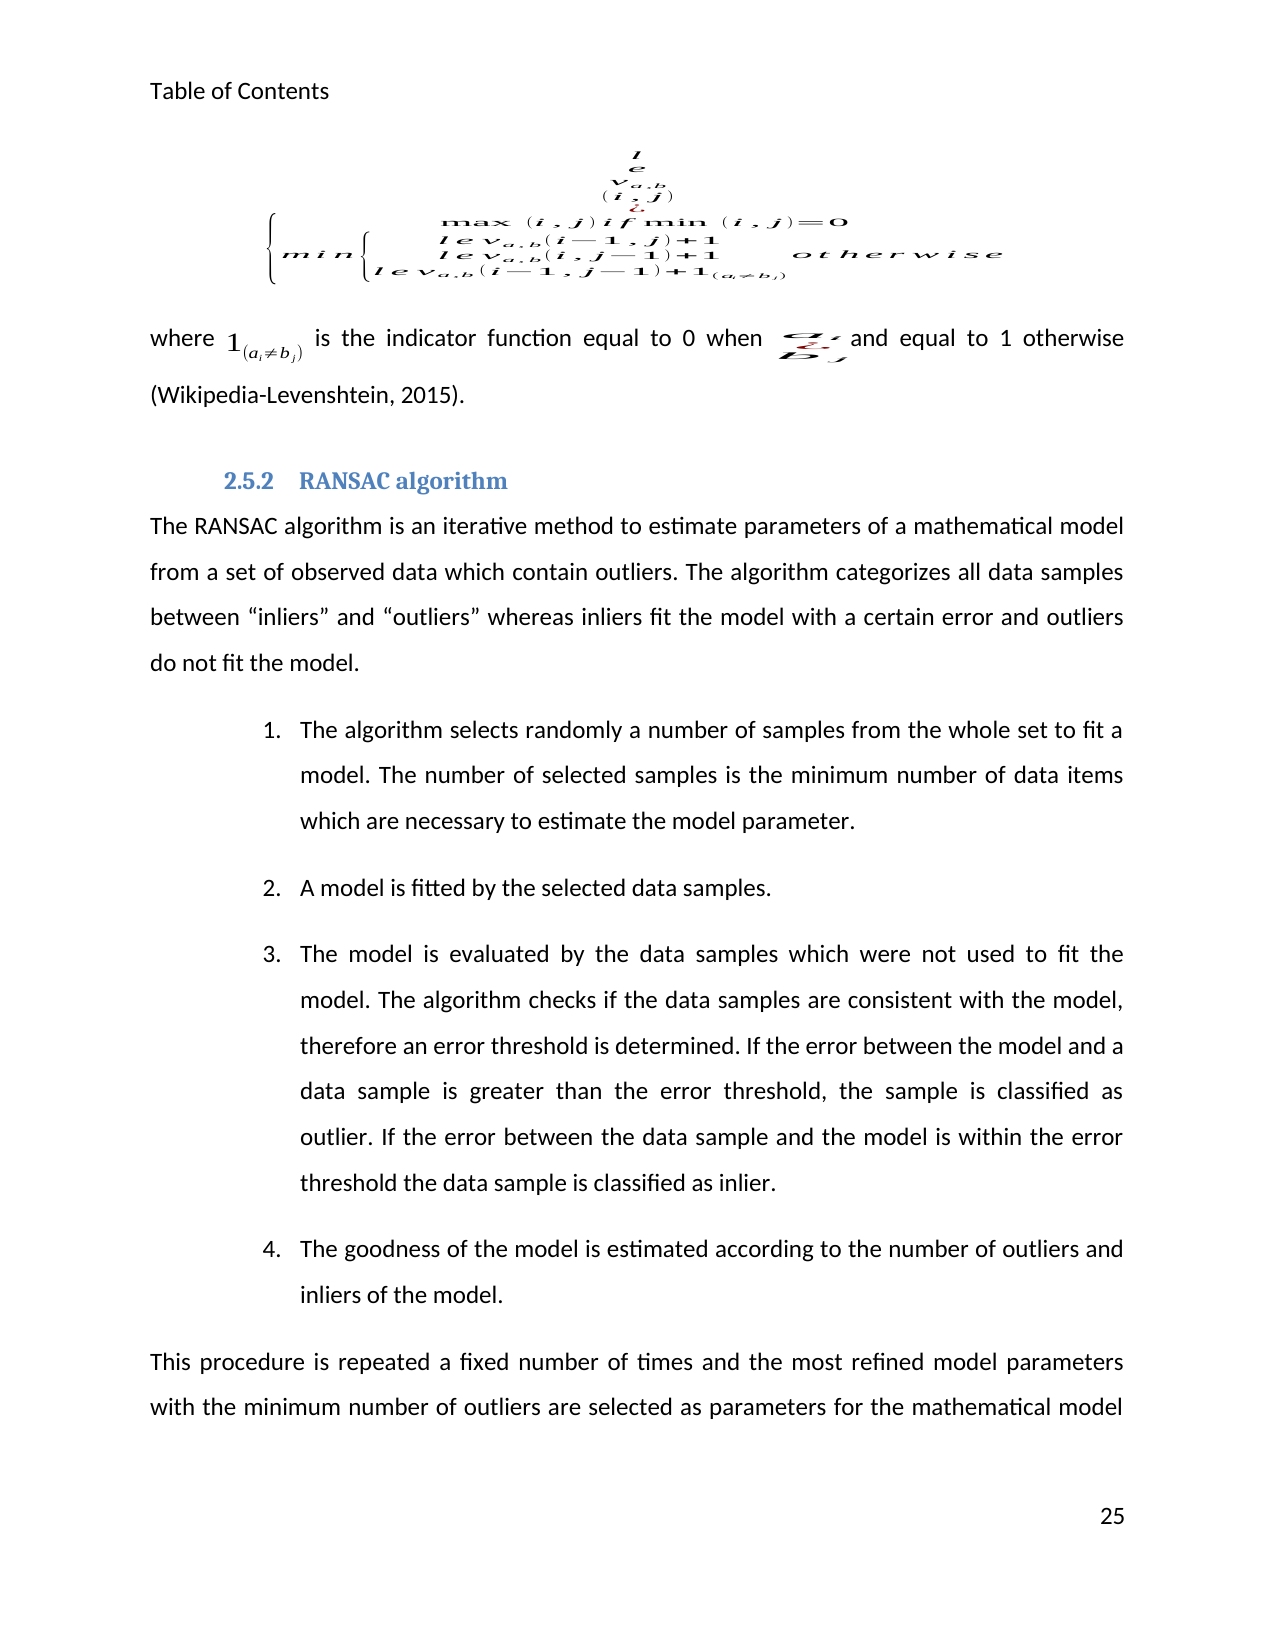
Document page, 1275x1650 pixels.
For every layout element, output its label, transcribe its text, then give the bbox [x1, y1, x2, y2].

text This procedure is repeated a fixed number of times and the most refined model parameters with the minimum number of outliers are selected as parameters for the mathematical model [150, 1346, 1125, 1422]
list The goodness of the model is estimated according to the number of outliers and inliers of the model. [262, 1233, 1125, 1310]
list A model is fitted by the selected data samples. [262, 872, 1125, 902]
list The algorithm selects randomly a number of samples from the whole set to fit a model. The number of selected samples is the minimum number of data items which are necessary to estimate the model parameter. [262, 714, 1125, 836]
subtitle RANSAC algorithm [224, 467, 1125, 496]
text The RANSAC algorithm is an iterative method to estimate parameters of a mathematical model from a set of observed data which contain outliers. The algorithm categorizes all data samples between “inliers” and “outliers” whereas inliers fit the model with a certain error and outliers do not fit the model. [150, 510, 1125, 678]
text where is the indicator function equal to 0 when and equal to 1 otherwise (Wikipedia-Levenshtein, 2015). [150, 322, 1125, 410]
list The model is evaluated by the data samples which were not used to fit the model. The algorithm checks if the data samples are consistent with the model, therefore an error threshold is determined. If the error between the model and a data sample is greater than the error threshold, the sample is classified as outlier. If the error between the data sample and the model is within the error threshold the data sample is classified as inlier. [262, 938, 1125, 1197]
